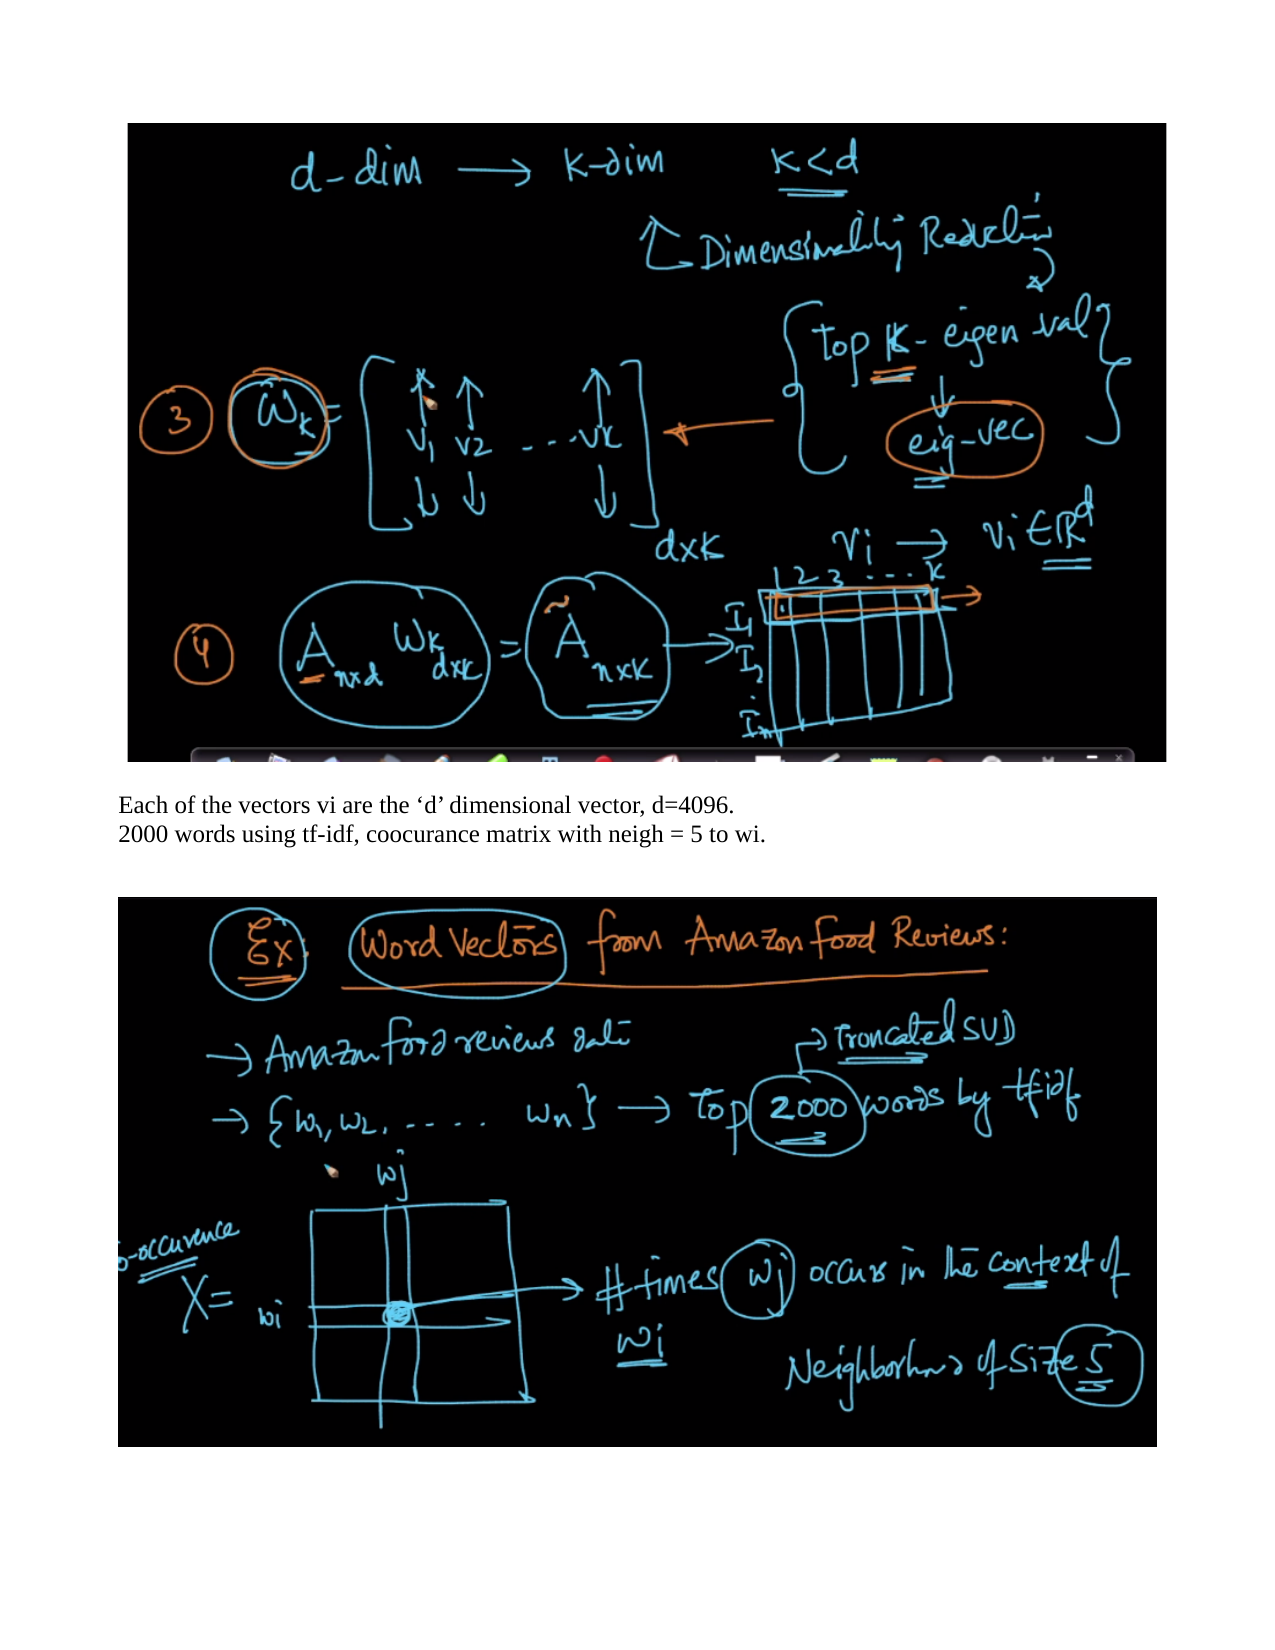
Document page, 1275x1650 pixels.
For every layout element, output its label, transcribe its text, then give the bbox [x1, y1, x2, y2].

picture [118, 897, 1157, 1447]
picture [127, 123, 1167, 762]
text Each of the vectors vi are the ‘d’ dimensional vector, d=4096. [118, 790, 1157, 819]
text 2000 words using tf-idf, coocurance matrix with neigh = 5 to wi. [118, 819, 1157, 847]
